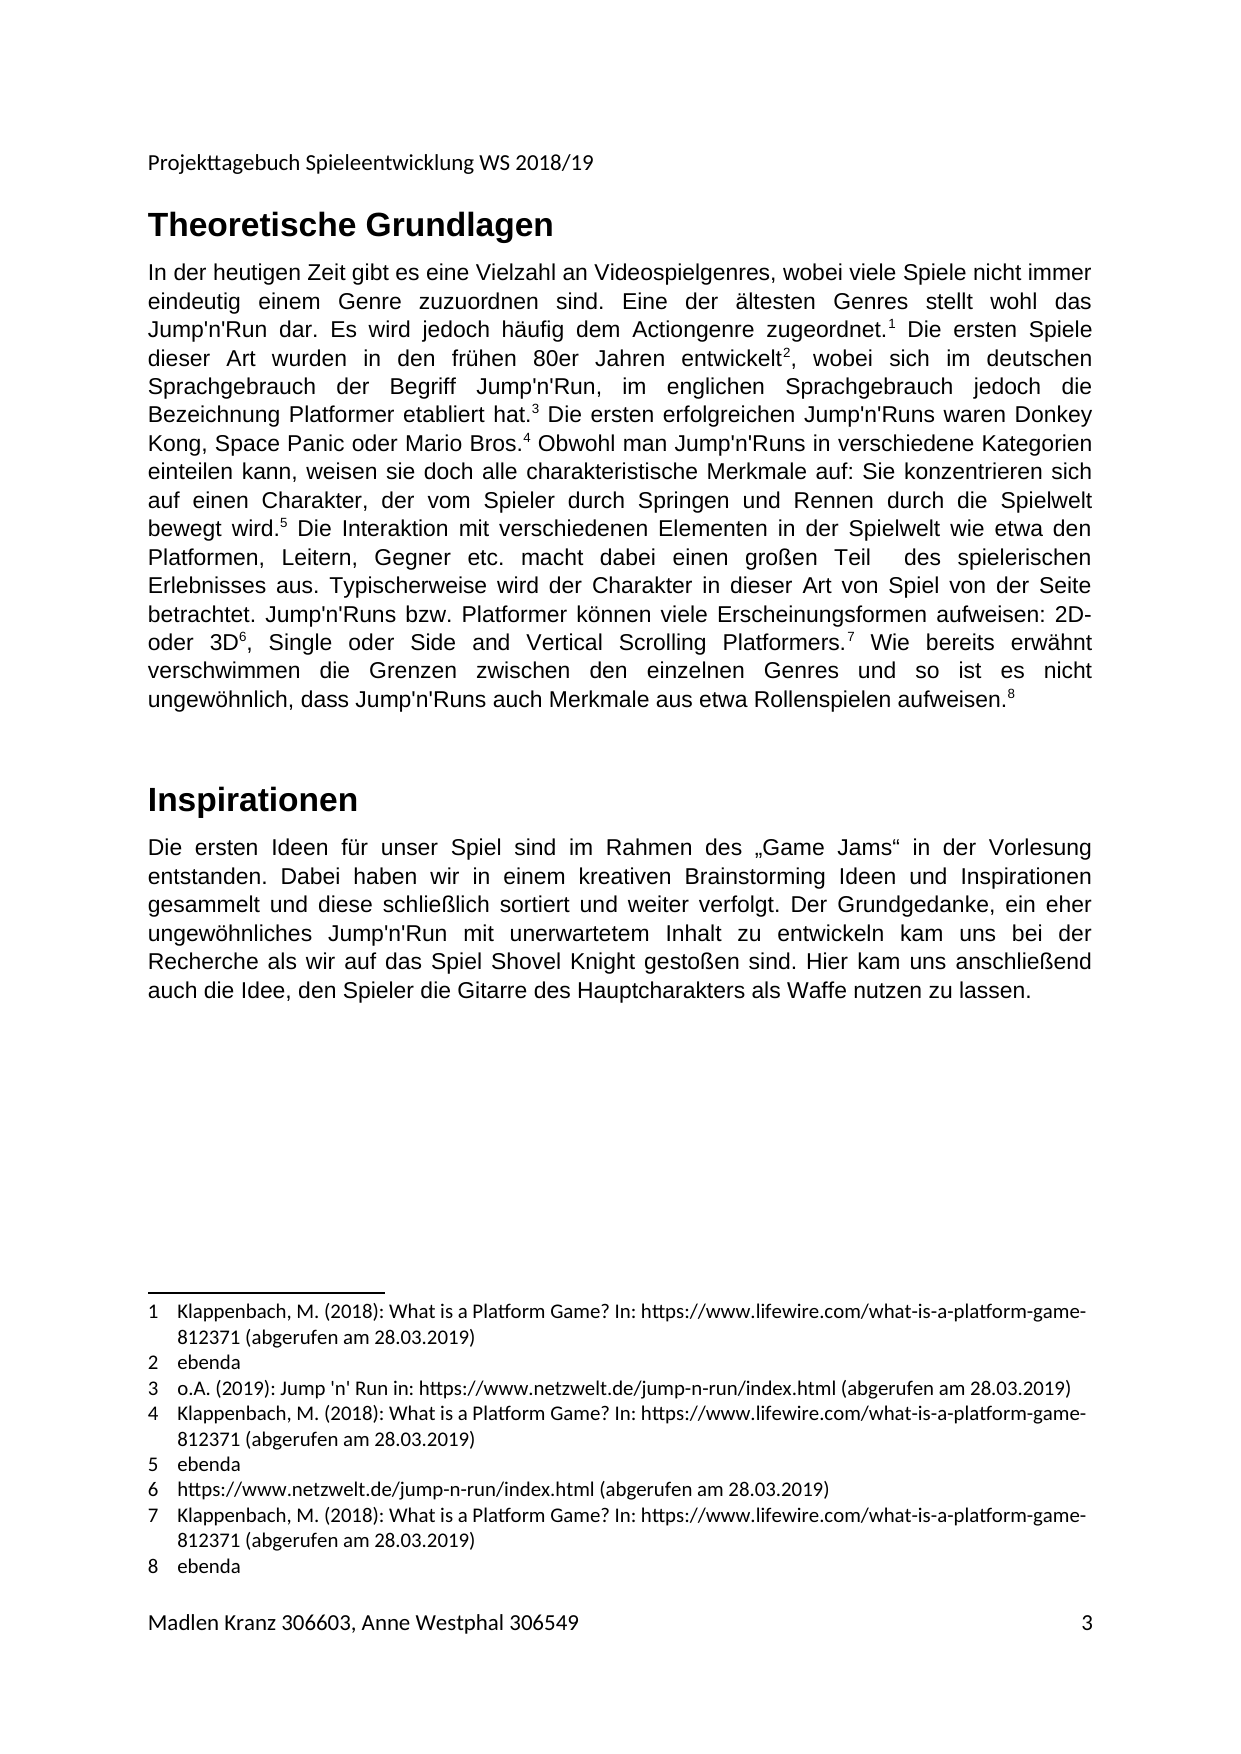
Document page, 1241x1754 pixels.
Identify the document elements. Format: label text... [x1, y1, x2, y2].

text Klappenbach, M. (2018): What is a Platform Game? In: https://www.lifewire.com/what-is-a-platform-game-812371 (abgerufen am 28.03.2019) [148, 1502, 1093, 1553]
text https://www.netzwelt.de/jump-n-run/index.html (abgerufen am 28.03.2019) [148, 1477, 1093, 1502]
text Die ersten Ideen für unser Spiel sind im Rahmen des „Game Jams“ in der Vorlesung entstanden. Dabei haben wir in einem kreativen Brainstorming Ideen und Inspirationen gesammelt und diese schließlich sortiert und weiter verfolgt. Der Grundgedanke, ein eher ungewöhnliches Jump'n'Run mit unerwartetem Inhalt zu entwickeln kam uns bei der Recherche als wir auf das Spiel Shovel Knight gestoßen sind. Hier kam uns anschließend auch die Idee, den Spieler die Gitarre des Hauptcharakters als Waffe nutzen zu lassen. [148, 834, 1093, 1003]
text ebenda [148, 1451, 1093, 1477]
subtitle Inspirationen [148, 780, 1093, 819]
text o.A. (2019): Jump 'n' Run in: https://www.netzwelt.de/jump-n-run/index.html (abgerufen am 28.03.2019) [148, 1375, 1093, 1400]
subtitle Theoretische Grundlagen [148, 205, 1093, 244]
text In der heutigen Zeit gibt es eine Vielzahl an Videospielgenres, wobei viele Spiele nicht immer eindeutig einem Genre zuzuordnen sind. Eine der ältesten Genres stellt wohl das Jump'n'Run dar. Es wird jedoch häufig dem Actiongenre zugeordnet. Die ersten Spiele dieser Art wurden in den frühen 80er Jahren entwickelt, wobei sich im deutschen Sprachgebrauch der Begriff Jump'n'Run, im englichen Sprachgebrauch jedoch die Bezeichnung Platformer etabliert hat. Die ersten erfolgreichen Jump'n'Runs waren Donkey Kong, Space Panic oder Mario Bros. Obwohl man Jump'n'Runs in verschiedene Kategorien einteilen kann, weisen sie doch alle charakteristische Merkmale auf: Sie konzentrieren sich auf einen Charakter, der vom Spieler durch Springen und Rennen durch die Spielwelt bewegt wird. Die Interaktion mit verschiedenen Elementen in der Spielwelt wie etwa den Platformen, Leitern, Gegner etc. macht dabei einen großen Teil des spielerischen Erlebnisses aus. Typischerweise wird der Charakter in dieser Art von Spiel von der Seite betrachtet. Jump'n'Runs bzw. Platformer können viele Erscheinungsformen aufweisen: 2D- oder 3D, Single oder Side and Vertical Scrolling Platformers. Wie bereits erwähnt verschwimmen die Grenzen zwischen den einzelnen Genres und so ist es nicht ungewöhnlich, dass Jump'n'Runs auch Merkmale aus etwa Rollenspielen aufweisen. [148, 259, 1093, 712]
text Klappenbach, M. (2018): What is a Platform Game? In: https://www.lifewire.com/what-is-a-platform-game-812371 (abgerufen am 28.03.2019) [148, 1400, 1093, 1451]
text ebenda [148, 1553, 1093, 1578]
text ebenda [148, 1349, 1093, 1375]
text Klappenbach, M. (2018): What is a Platform Game? In: https://www.lifewire.com/what-is-a-platform-game-812371 (abgerufen am 28.03.2019) [148, 1299, 1093, 1349]
